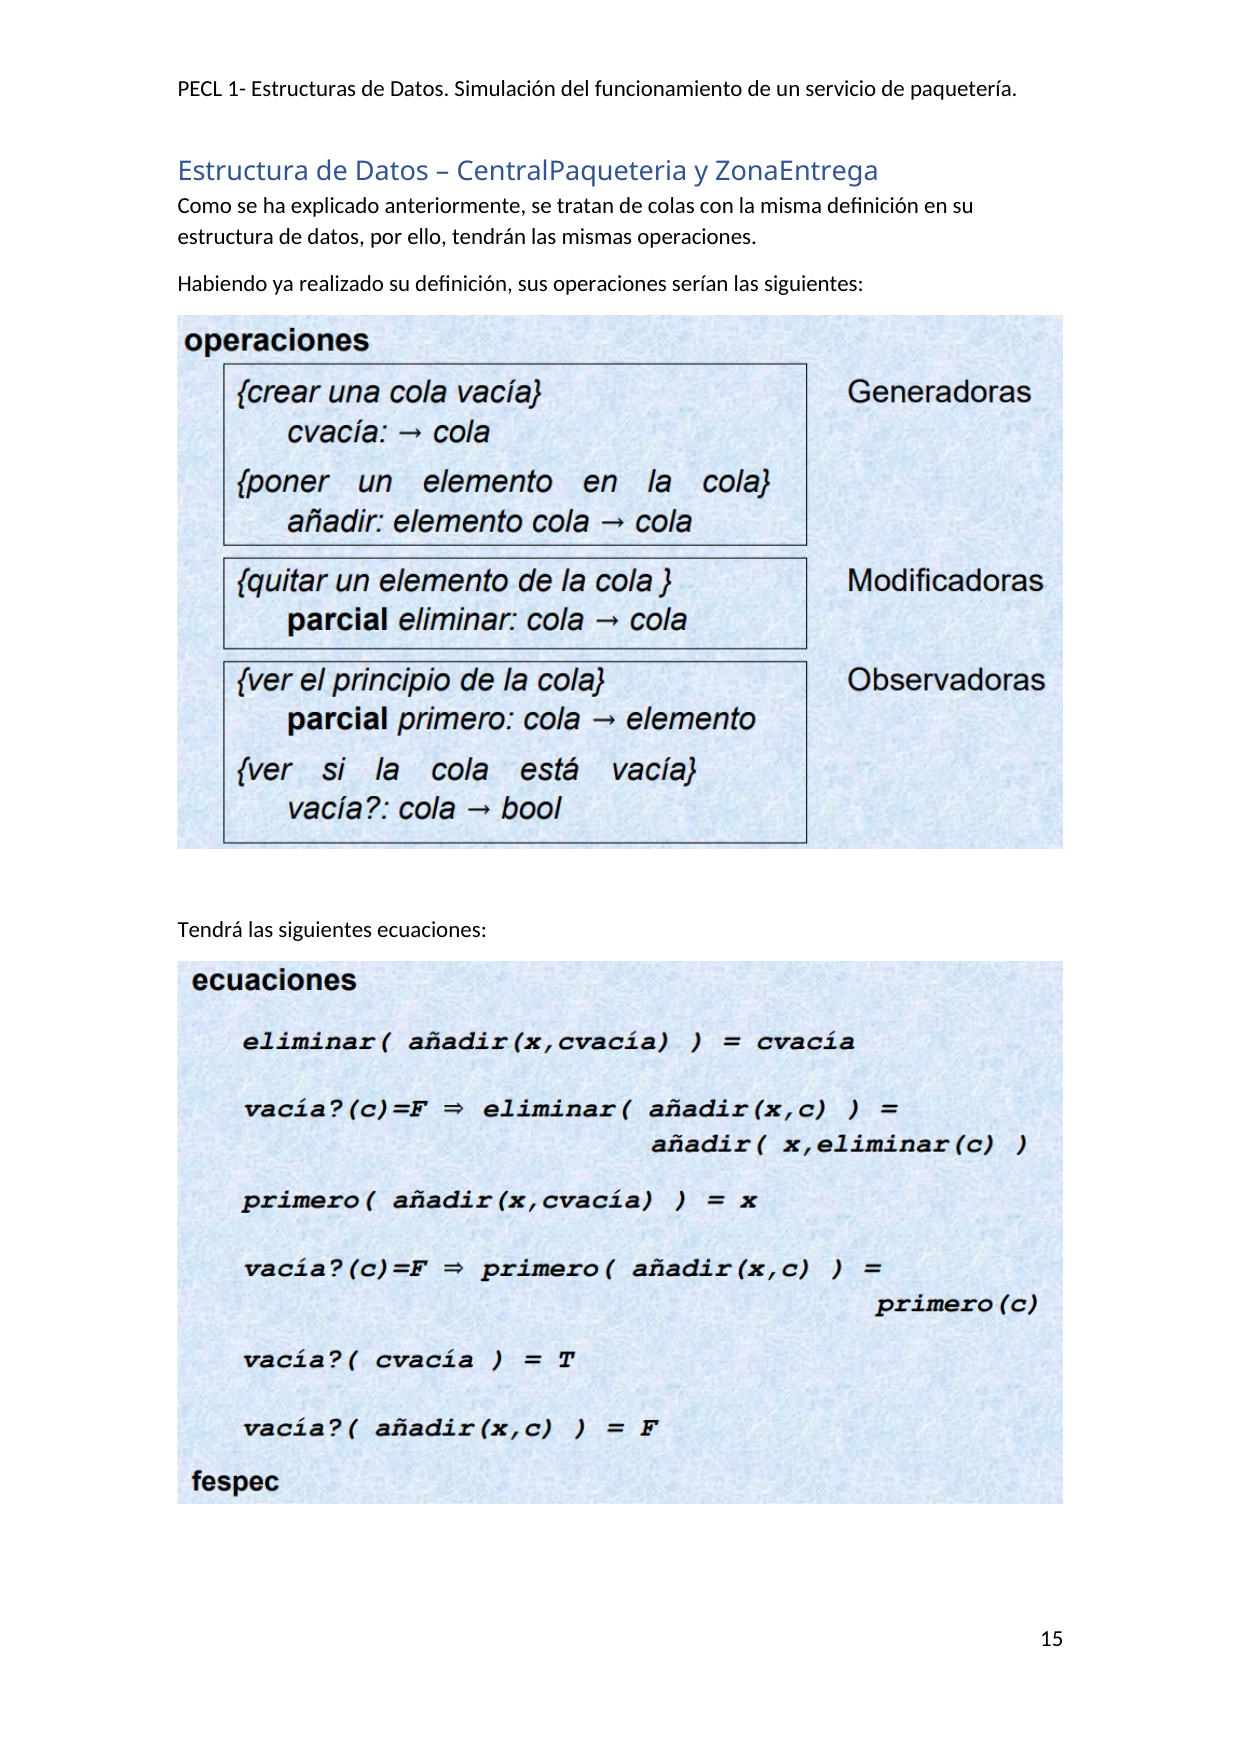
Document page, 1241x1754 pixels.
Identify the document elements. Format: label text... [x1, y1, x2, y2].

picture [177, 315, 1063, 849]
text Habiendo ya realizado su definición, sus operaciones serían las siguientes: [177, 269, 1063, 297]
picture [177, 961, 1063, 1504]
text Tendrá las siguientes ecuaciones: [177, 915, 1063, 943]
subtitle Estructura de Datos – CentralPaqueteria y ZonaEntrega [177, 152, 1063, 189]
text Como se ha explicado anteriormente, se tratan de colas con la misma definición en su estructura de datos, por ello, tendrán las mismas operaciones. [177, 192, 1063, 250]
